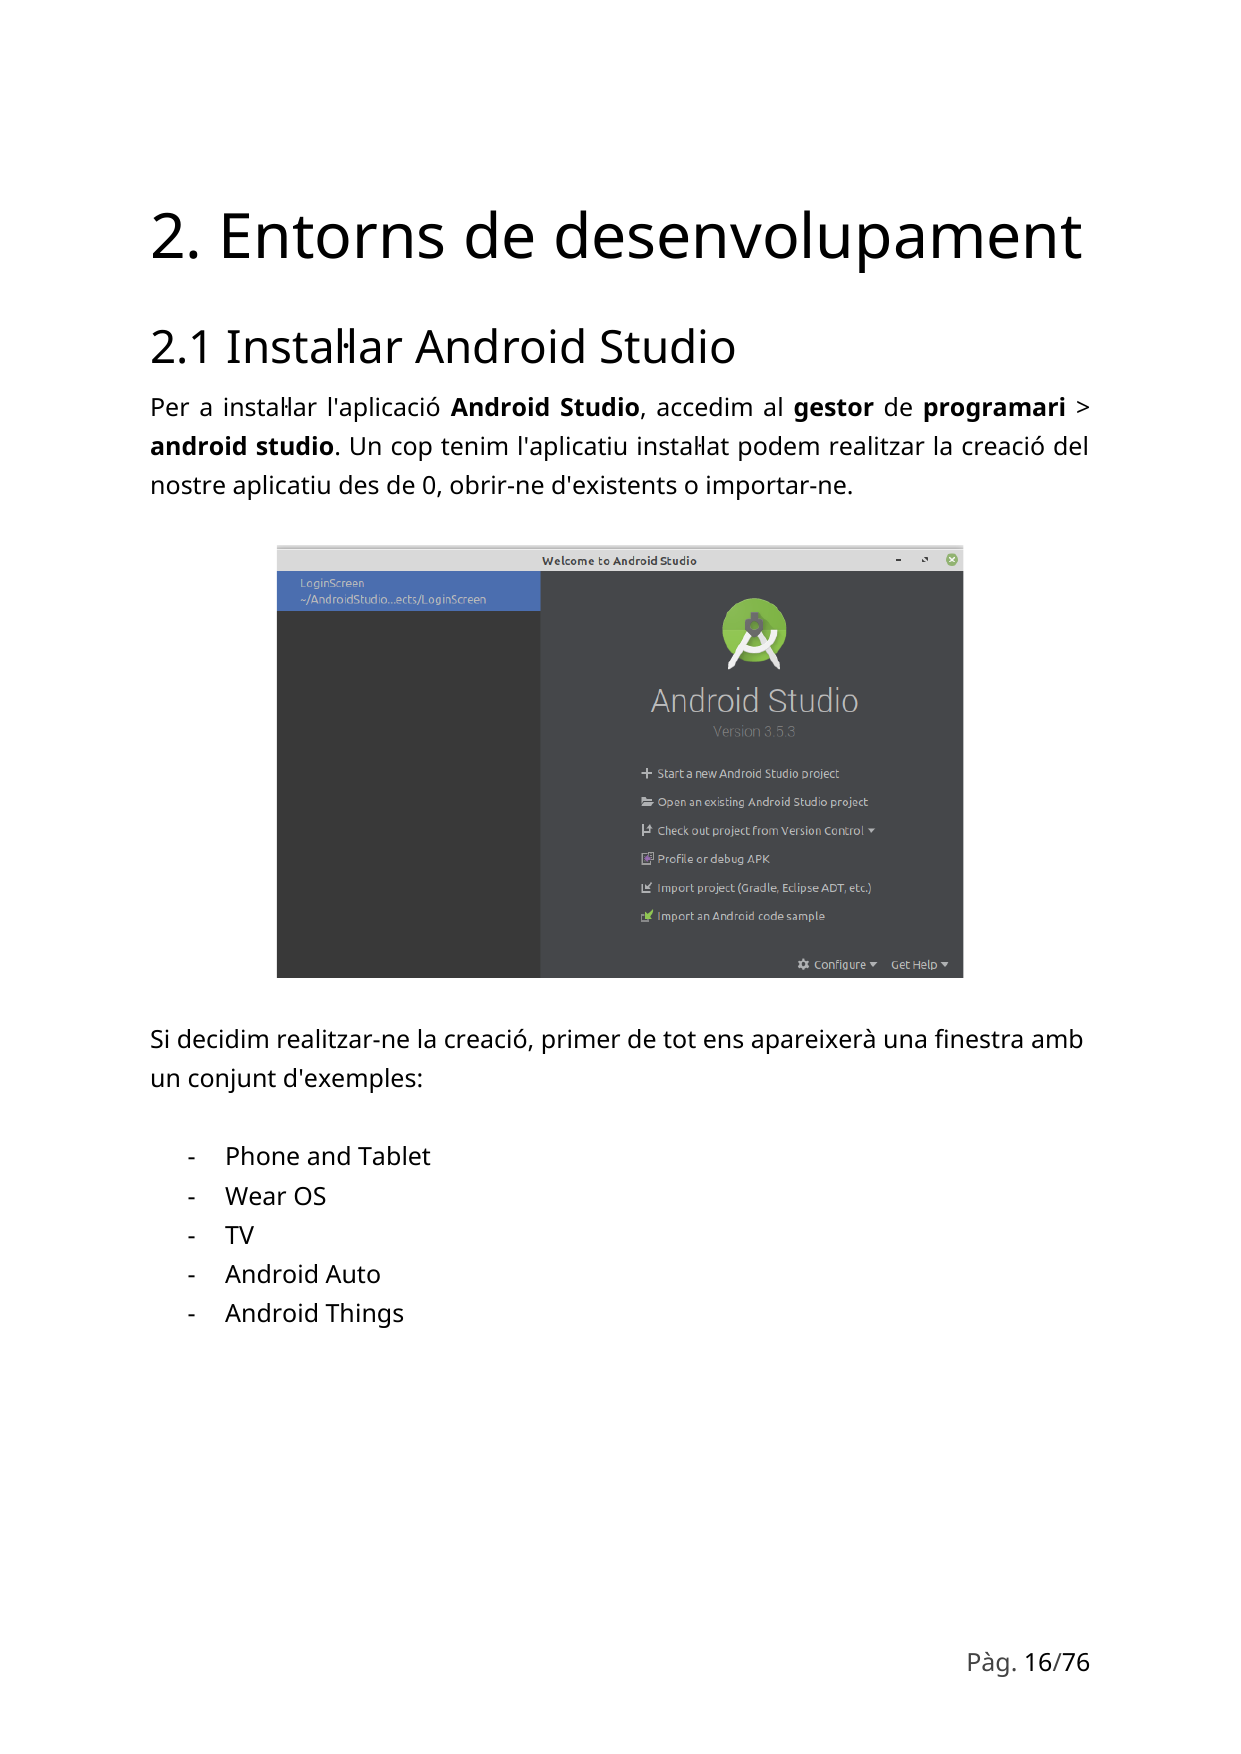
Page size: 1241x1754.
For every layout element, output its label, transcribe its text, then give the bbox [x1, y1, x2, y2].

text Si decidim realitzar-ne la creació, primer de tot ens apareixerà una finestra amb un conjunt d'exemples: [150, 1022, 1090, 1095]
subtitle 2.1 Instal·lar Android Studio [150, 314, 1090, 377]
list Android Things [187, 1296, 1090, 1330]
text Per a instal·lar l'aplicació Android Studio, accedim al gestor de programari > android studio. Un cop tenim l'aplicatiu instal·lat podem realitzar la creació del nostre aplicatiu des de 0, obrir-ne d'existents o importar-ne. [150, 389, 1090, 502]
list Android Auto [187, 1257, 1090, 1291]
list Phone and Tablet [187, 1139, 1090, 1173]
list Wear OS [187, 1178, 1090, 1212]
subtitle 2. Entorns de desenvolupament [150, 192, 1090, 277]
picture [276, 545, 964, 978]
list TV [187, 1217, 1090, 1251]
